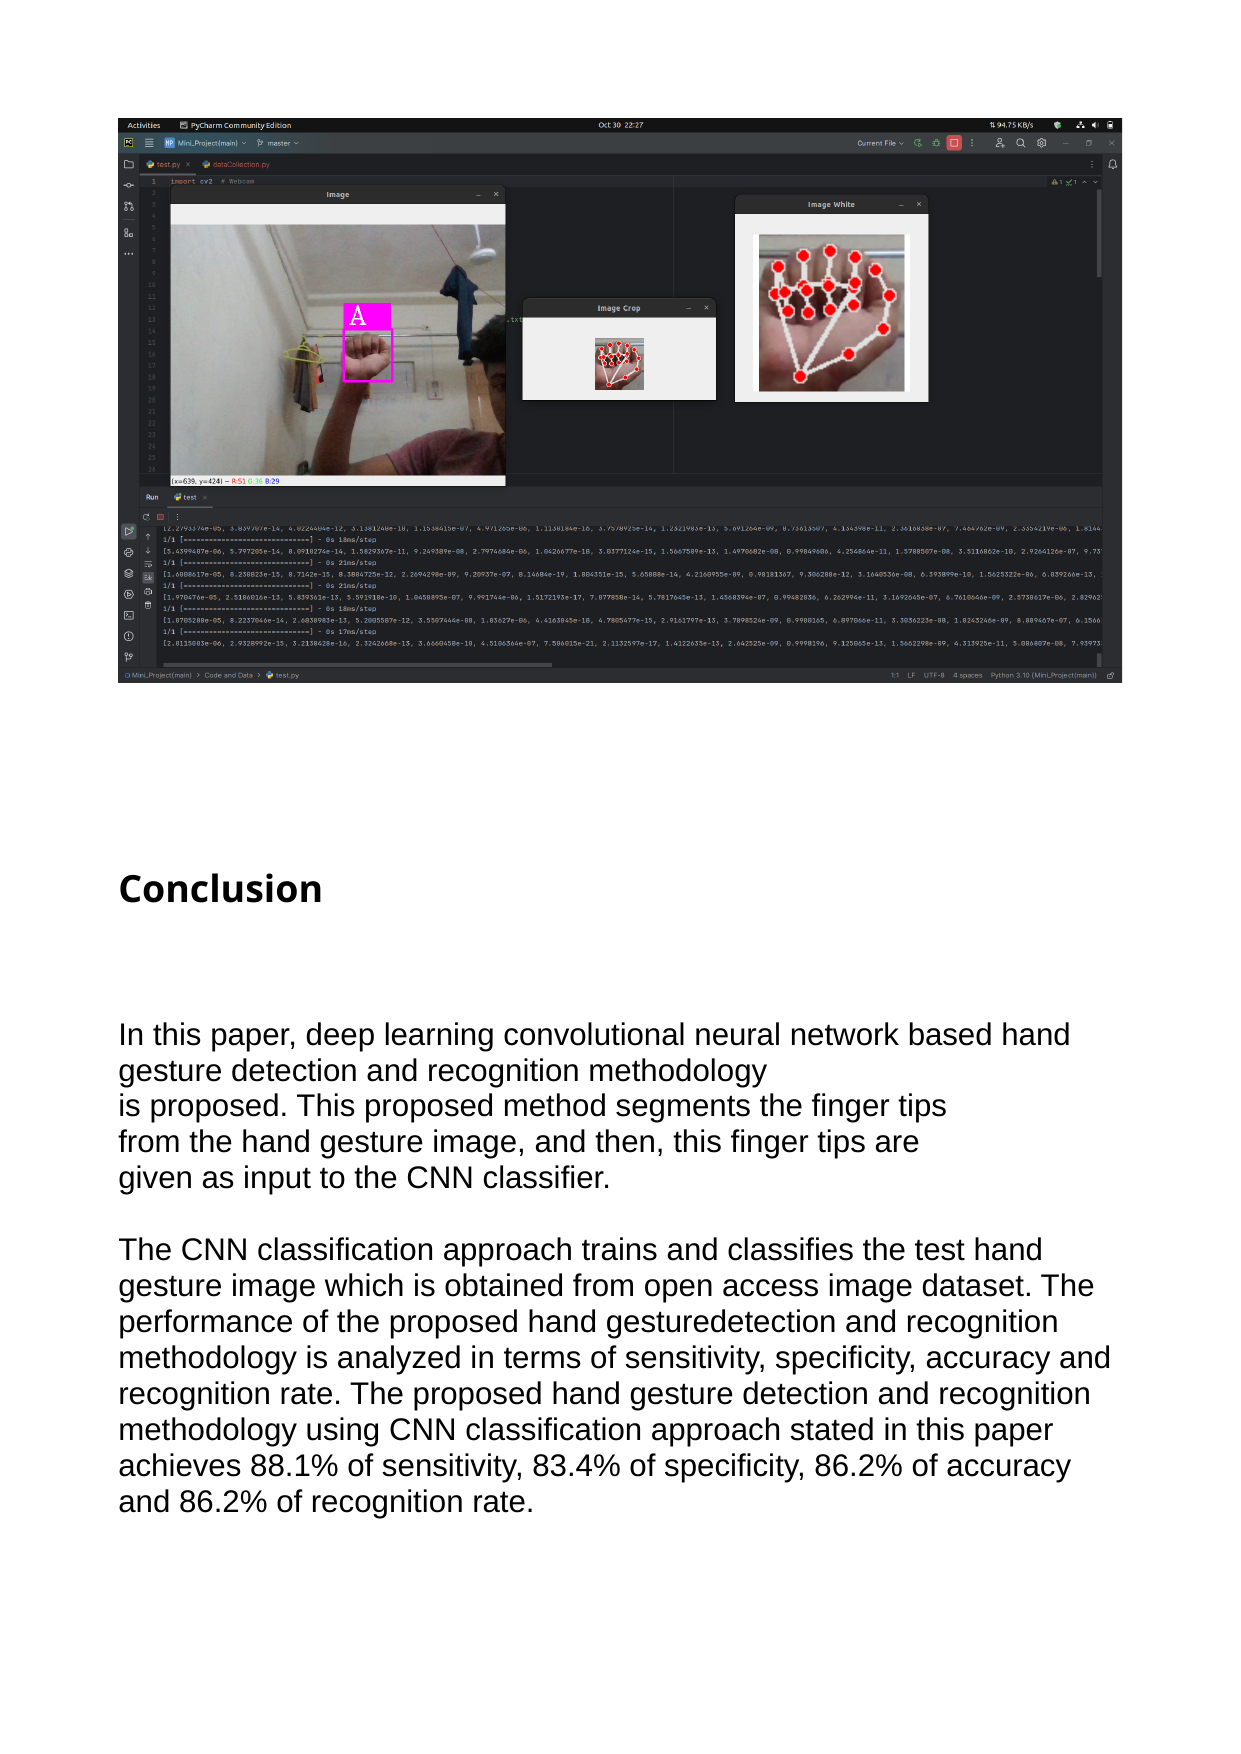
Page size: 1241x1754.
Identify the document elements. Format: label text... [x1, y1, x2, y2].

text In this paper, deep learning convolutional neural network based hand gesture detection and recognition methodology [118, 1016, 1122, 1087]
text from the hand gesture image, and then, this finger tips are [118, 1123, 1122, 1159]
text Conclusion [118, 862, 1122, 913]
text given as input to the CNN classifier. [118, 1159, 1122, 1195]
text is proposed. This proposed method segments the finger tips [118, 1087, 1122, 1123]
text The CNN classification approach trains and classifies the test hand gesture image which is obtained from open access image dataset. The performance of the proposed hand gesturedetection and recognition methodology is analyzed in terms of sensitivity, specificity, accuracy and recognition rate. The proposed hand gesture detection and recognition methodology using CNN classification approach stated in this paper achieves 88.1% of sensitivity, 83.4% of specificity, 86.2% of accuracy and 86.2% of recognition rate. [118, 1231, 1122, 1519]
picture [118, 118, 1123, 683]
